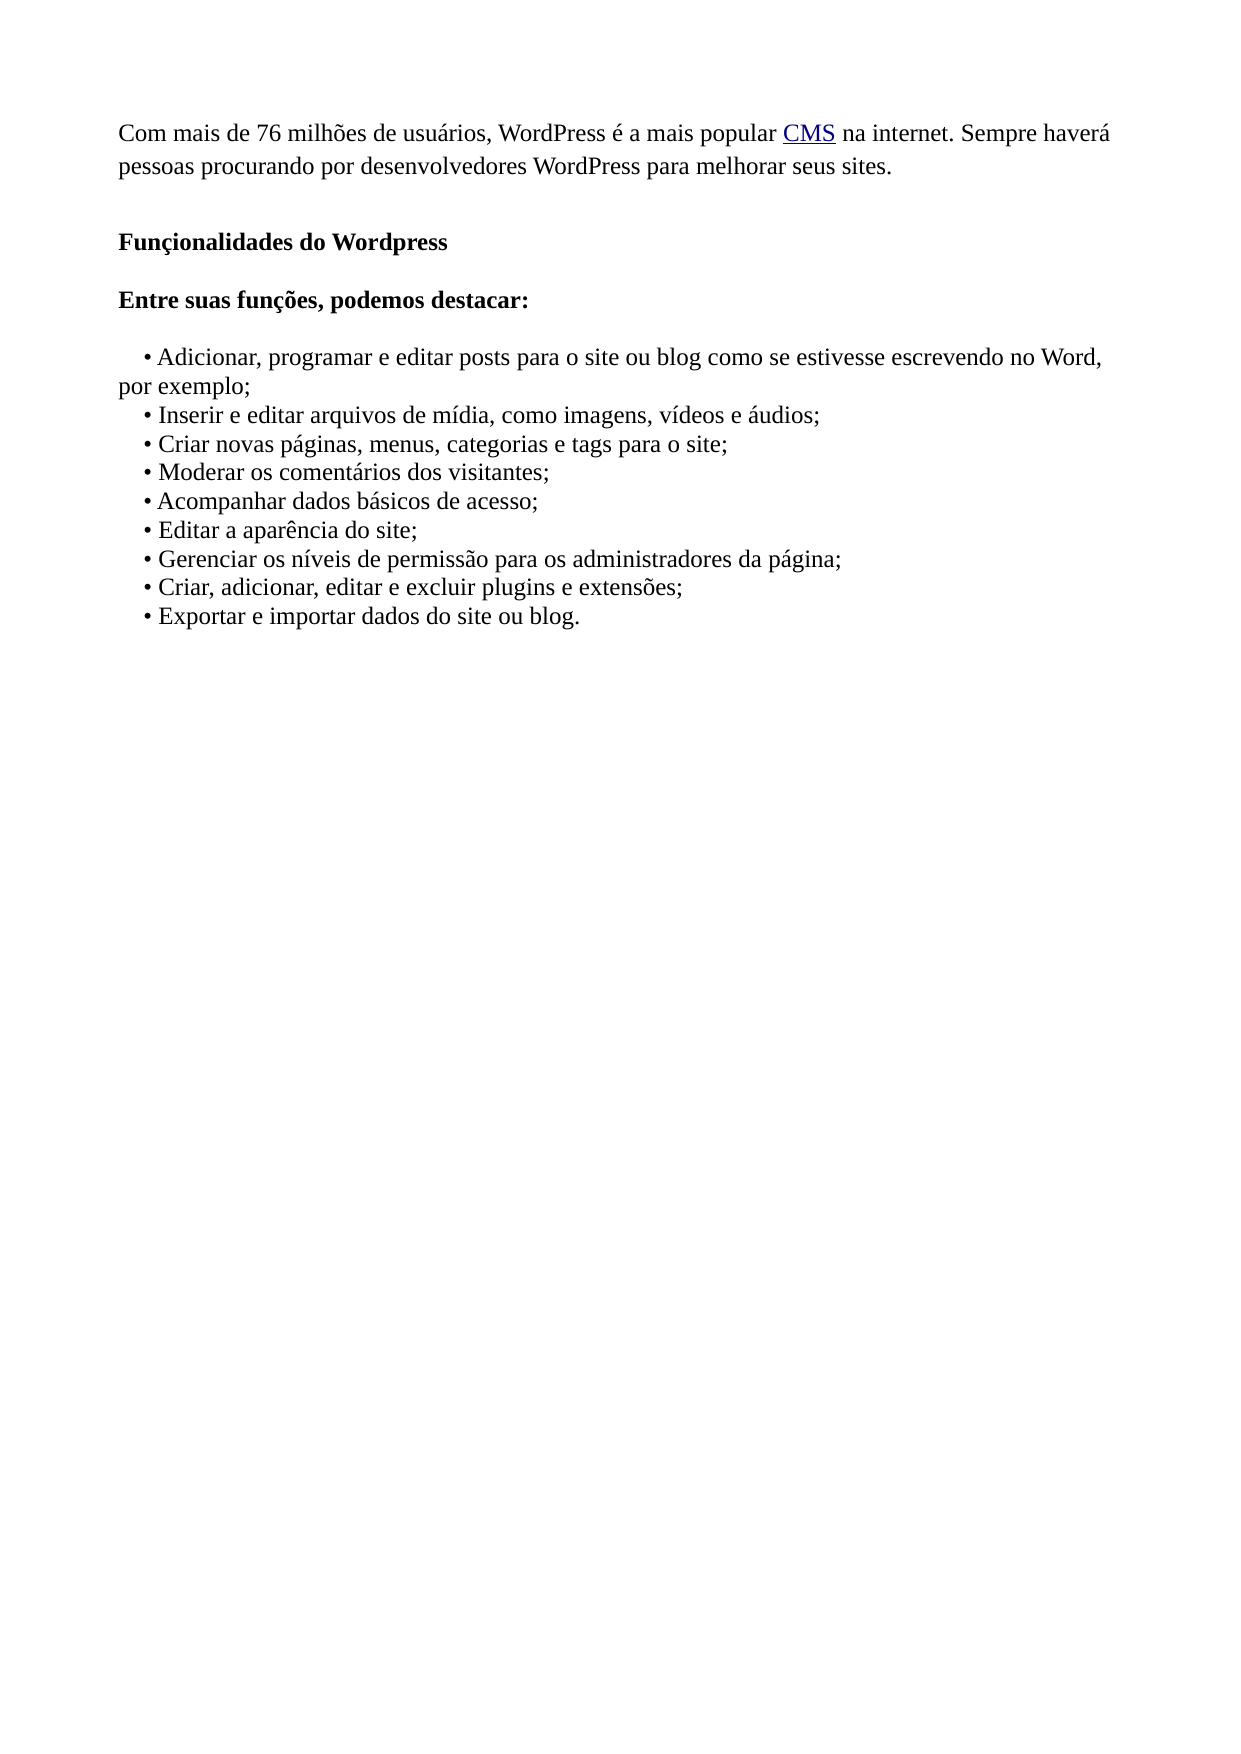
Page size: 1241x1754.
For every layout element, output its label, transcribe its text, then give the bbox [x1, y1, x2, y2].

text • Moderar os comentários dos visitantes; [118, 457, 1122, 486]
text • Editar a aparência do site; [118, 515, 1122, 544]
text • Inserir e editar arquivos de mídia, como imagens, vídeos e áudios; [118, 400, 1122, 429]
text • Criar novas páginas, menus, categorias e tags para o site; [118, 429, 1122, 457]
text • Criar, adicionar, editar e excluir plugins e extensões; [118, 572, 1122, 601]
text Funçionalidades do Wordpress [118, 227, 1122, 256]
text • Exportar e importar dados do site ou blog. [118, 601, 1122, 630]
text • Adicionar, programar e editar posts para o site ou blog como se estivesse escrevendo no Word, por exemplo; [118, 342, 1122, 400]
text Com mais de 76 milhões de usuários, WordPress é a mais popular CMS na internet. Sempre haverá pessoas procurando por desenvolvedores WordPress para melhorar seus sites. [118, 118, 1122, 180]
text • Gerenciar os níveis de permissão para os administradores da página; [118, 544, 1122, 572]
text Entre suas funções, podemos destacar: [118, 285, 1122, 314]
text • Acompanhar dados básicos de acesso; [118, 486, 1122, 515]
